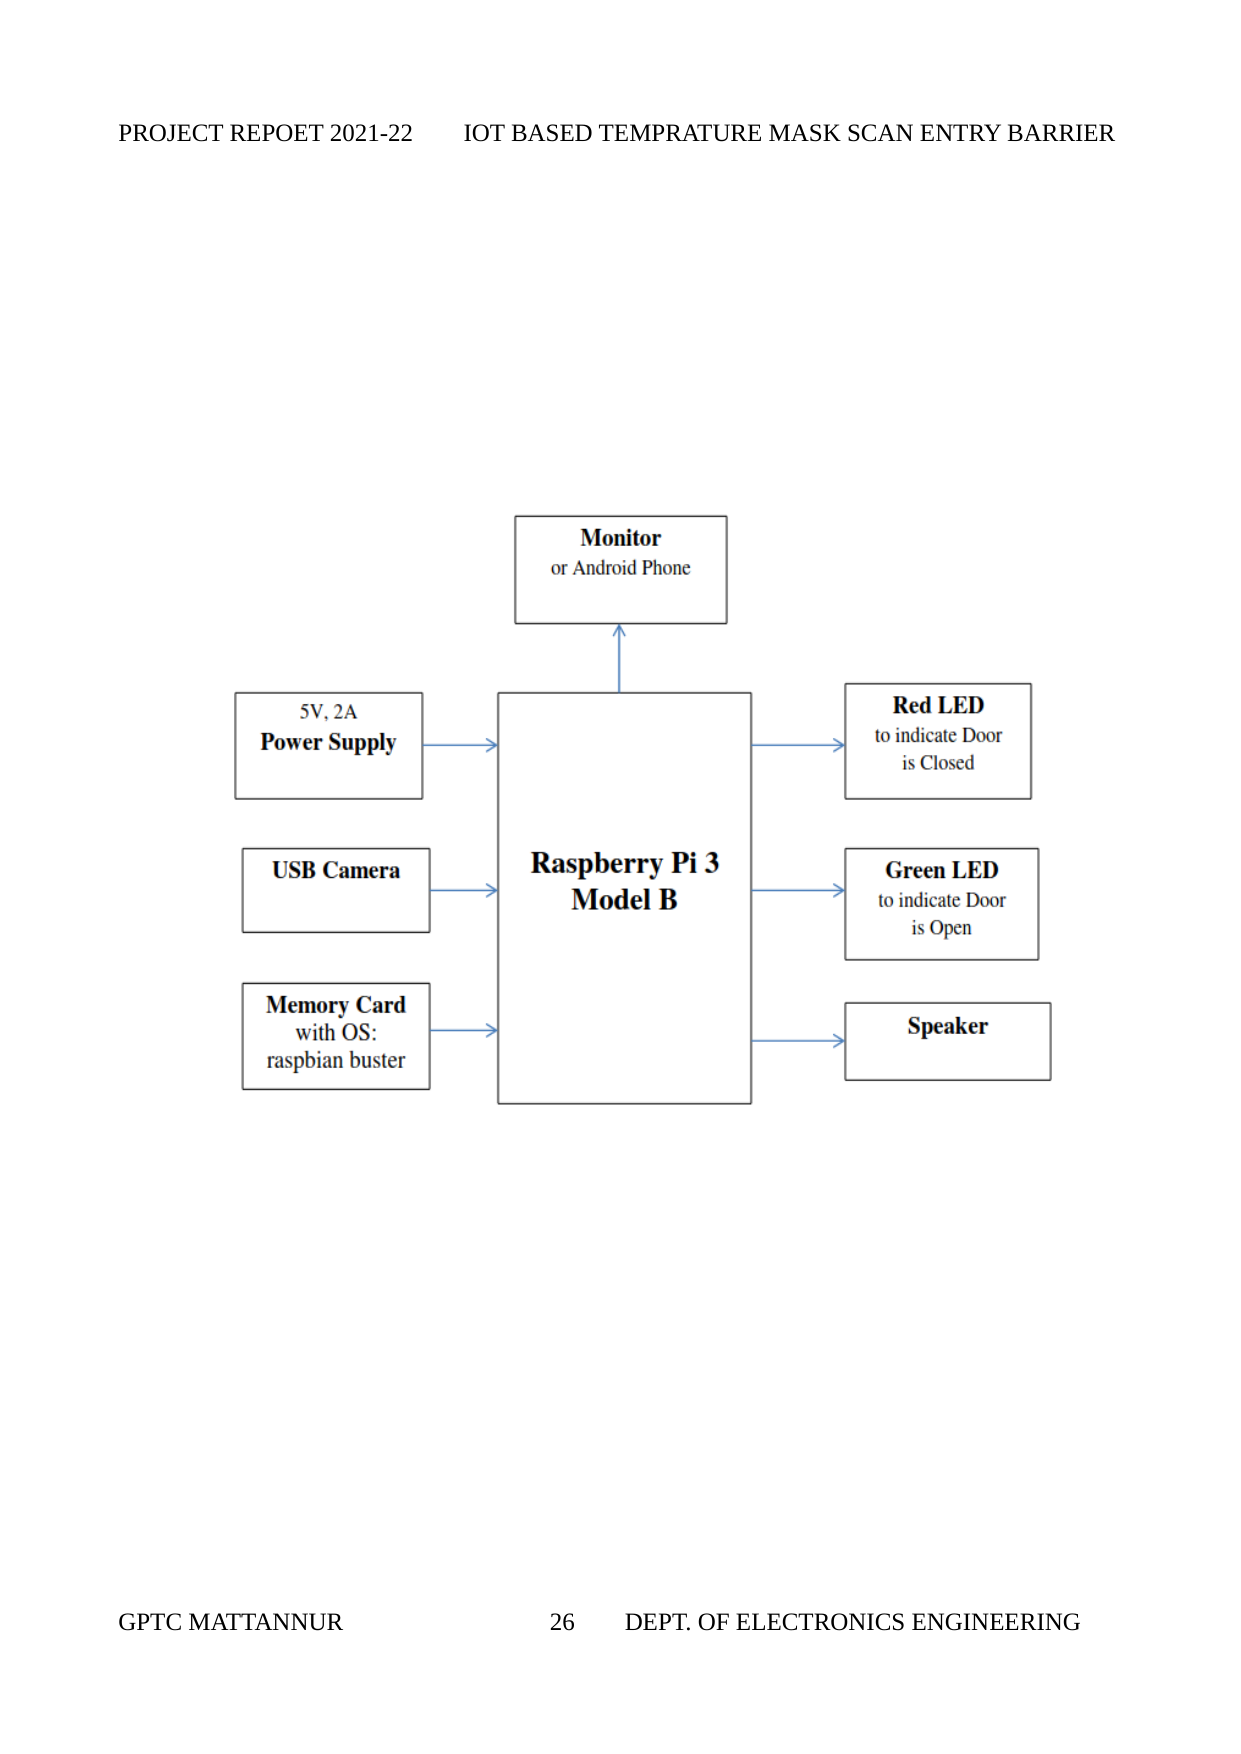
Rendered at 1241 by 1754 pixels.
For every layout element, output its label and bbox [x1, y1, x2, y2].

picture [167, 474, 1107, 1191]
